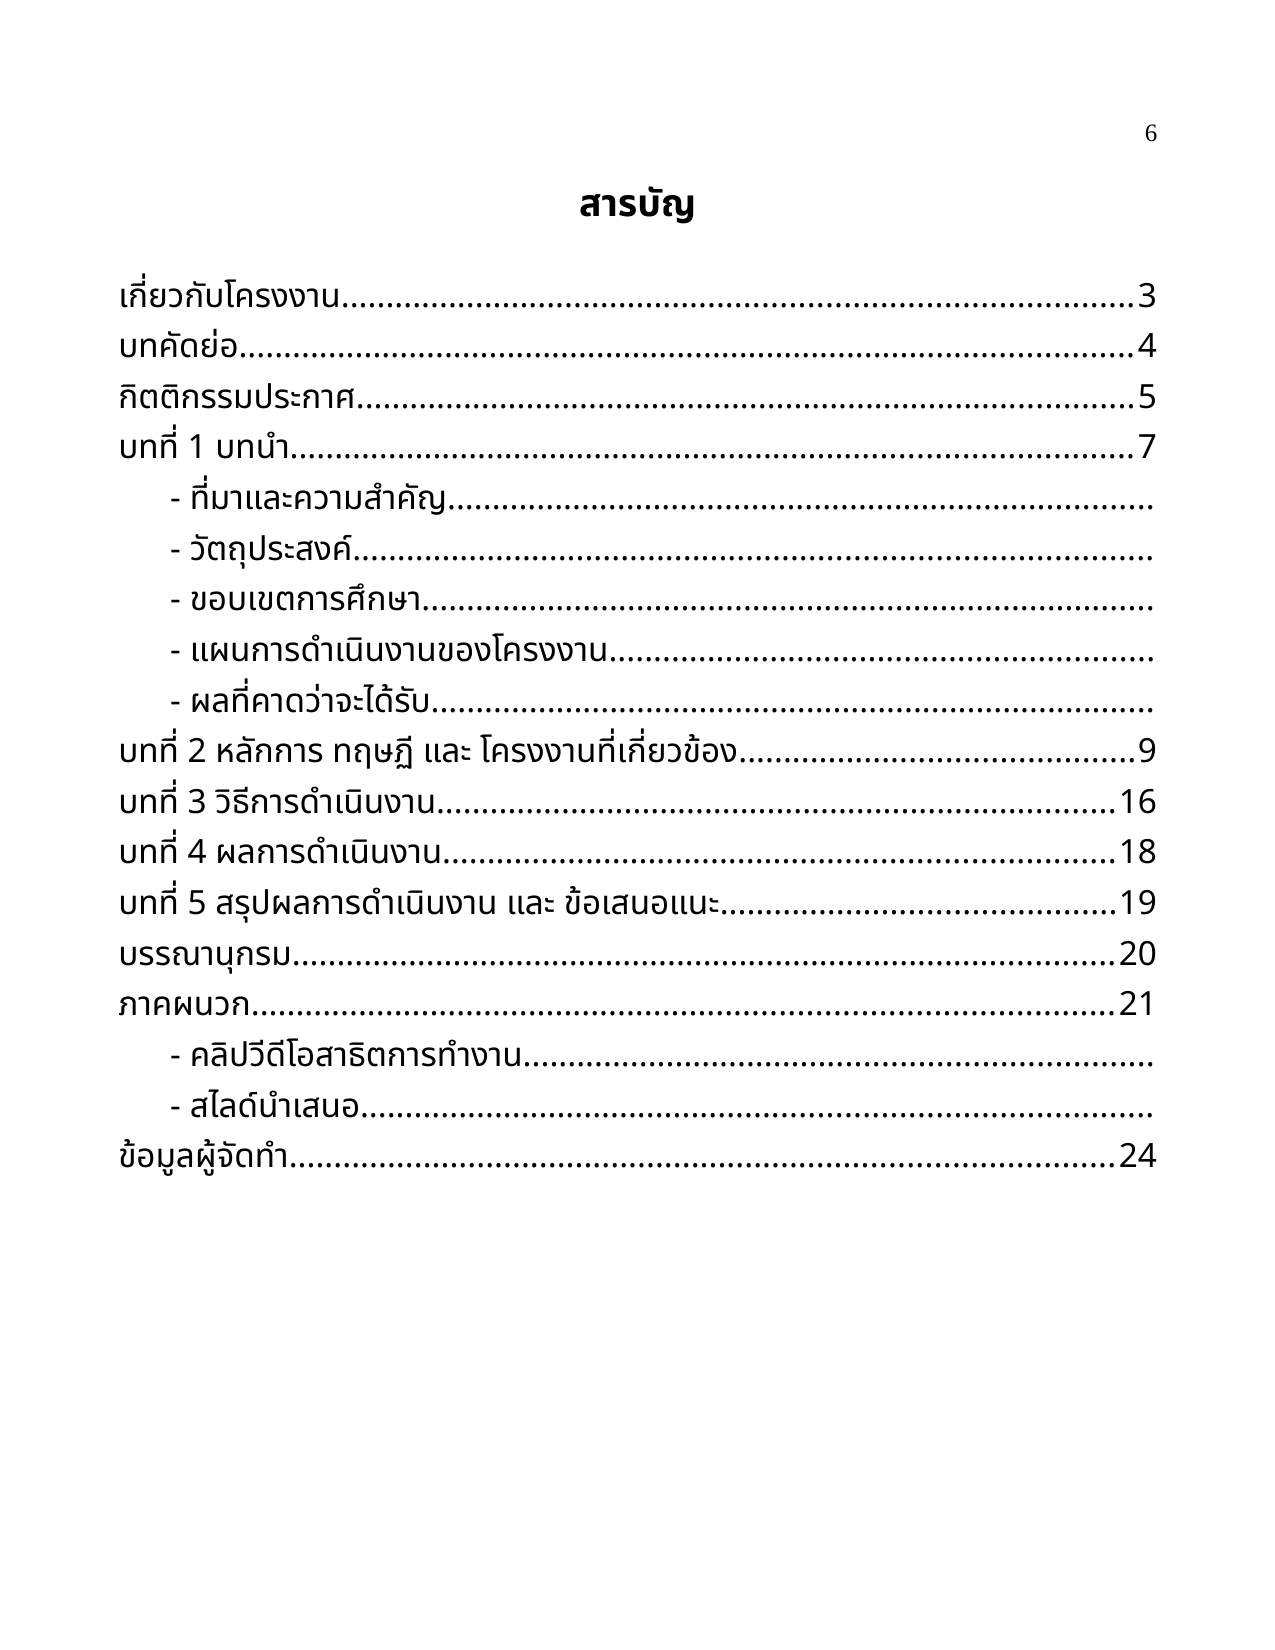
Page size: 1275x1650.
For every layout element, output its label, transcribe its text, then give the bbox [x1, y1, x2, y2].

text เกี่ยวกับโครงงาน 3 [118, 271, 1157, 322]
text บทที่ 4 ผลการดำเนินงาน 18 [118, 828, 1157, 879]
text - ที่มาและความสำคัญ [118, 474, 1157, 524]
text บทที่ 3 วิธีการดำเนินงาน 16 [118, 778, 1157, 828]
text - ขอบเขตการศึกษา [118, 575, 1157, 626]
text - แผนการดำเนินงานของโครงงาน [118, 626, 1157, 676]
text บทที่ 1 บทนำ 7 [118, 423, 1157, 474]
text ภาคผนวก 21 [118, 980, 1157, 1031]
text - สไลด์นำเสนอ [118, 1081, 1157, 1132]
text บทที่ 5 สรุปผลการดำเนินงาน และ ข้อเสนอแนะ 19 [118, 879, 1157, 929]
text - วัตถุประสงค์ [118, 524, 1157, 575]
text - ผลที่คาดว่าจะได้รับ [118, 676, 1157, 727]
text สารบัญ [118, 176, 1157, 233]
text ข้อมูลผู้จัดทำ 24 [118, 1132, 1157, 1183]
text - คลิปวีดีโอสาธิตการทำงาน [118, 1031, 1157, 1081]
text บทคัดย่อ 4 [118, 322, 1157, 373]
text บรรณานุกรม 20 [118, 929, 1157, 980]
text บทที่ 2 หลักการ ทฤษฏี และ โครงงานที่เกี่ยวข้อง 9 [118, 727, 1157, 778]
text กิตติกรรมประกาศ 5 [118, 373, 1157, 423]
